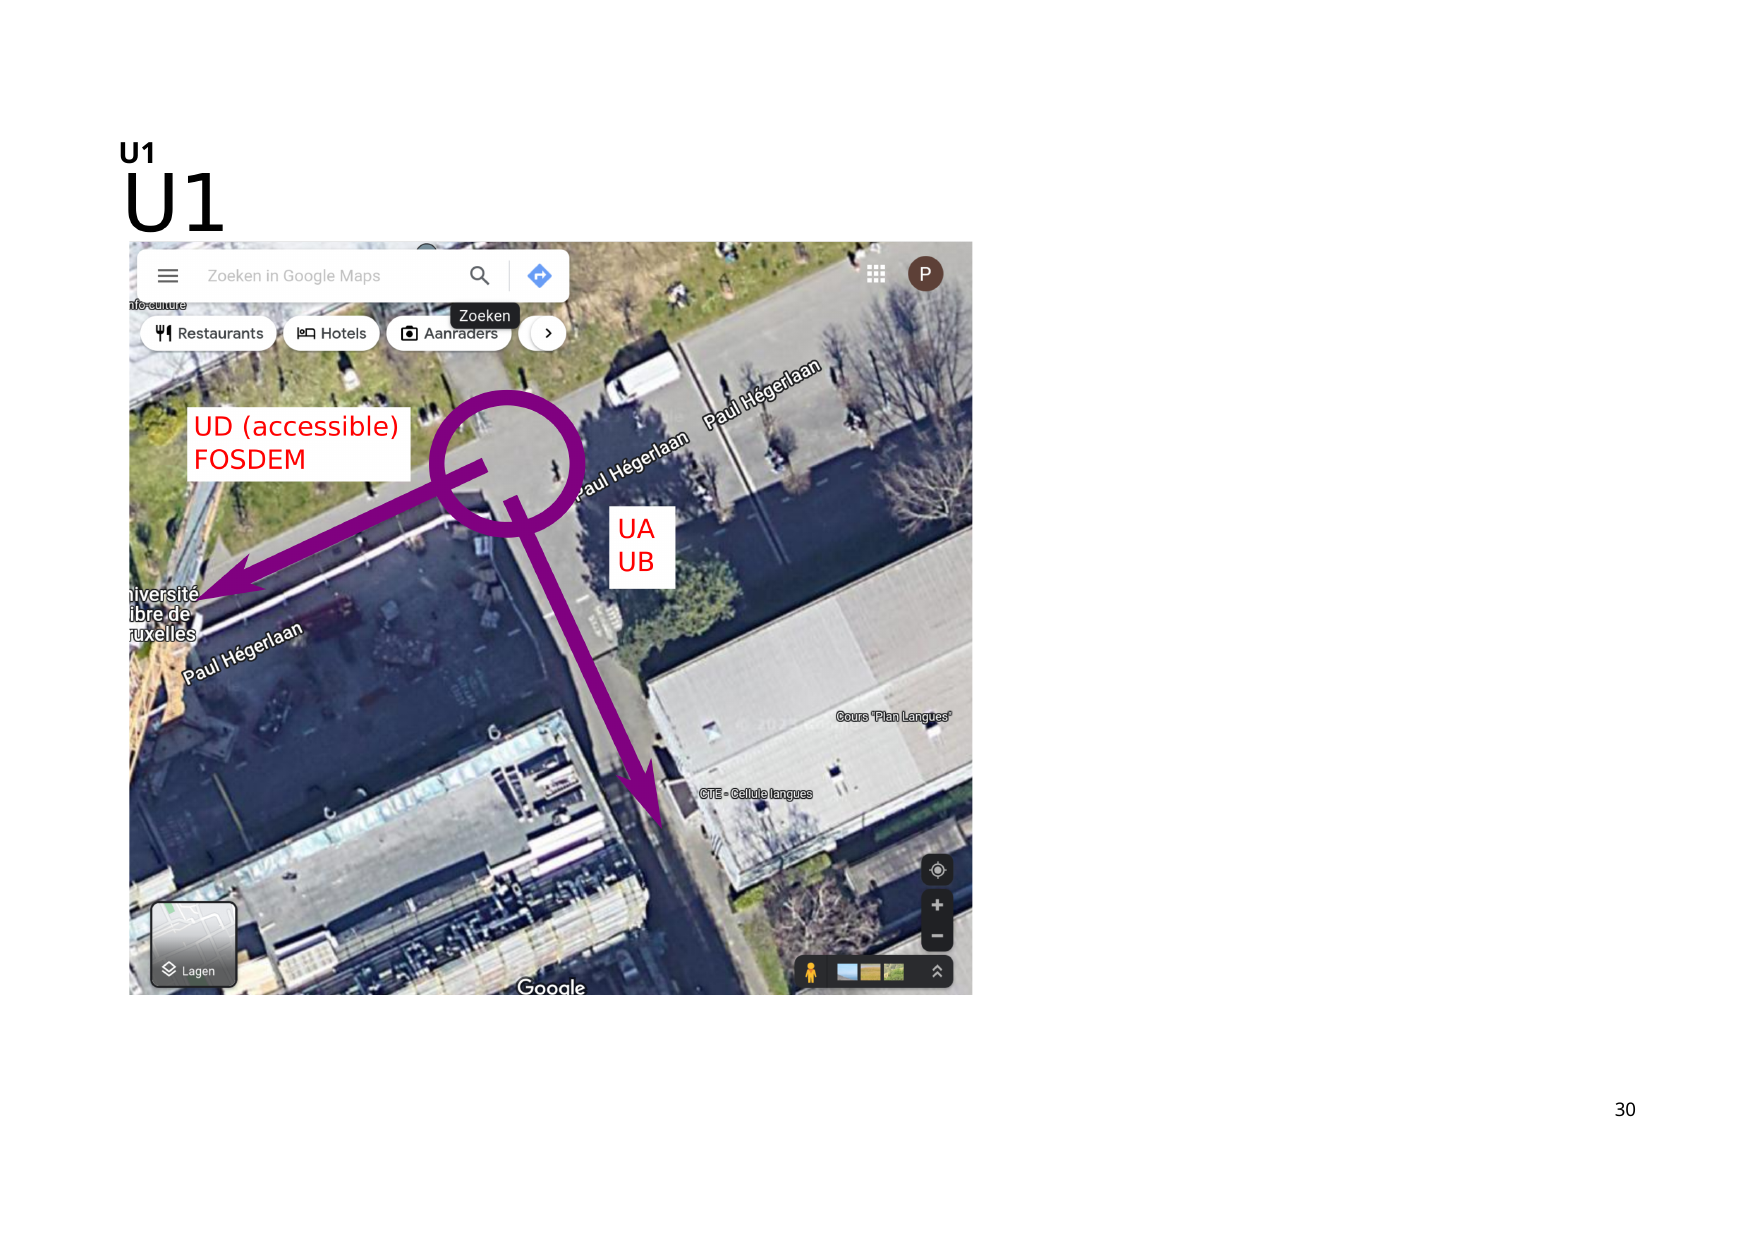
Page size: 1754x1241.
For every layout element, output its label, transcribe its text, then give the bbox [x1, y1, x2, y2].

picture [128, 173, 973, 995]
subtitle U1 [118, 133, 1636, 172]
